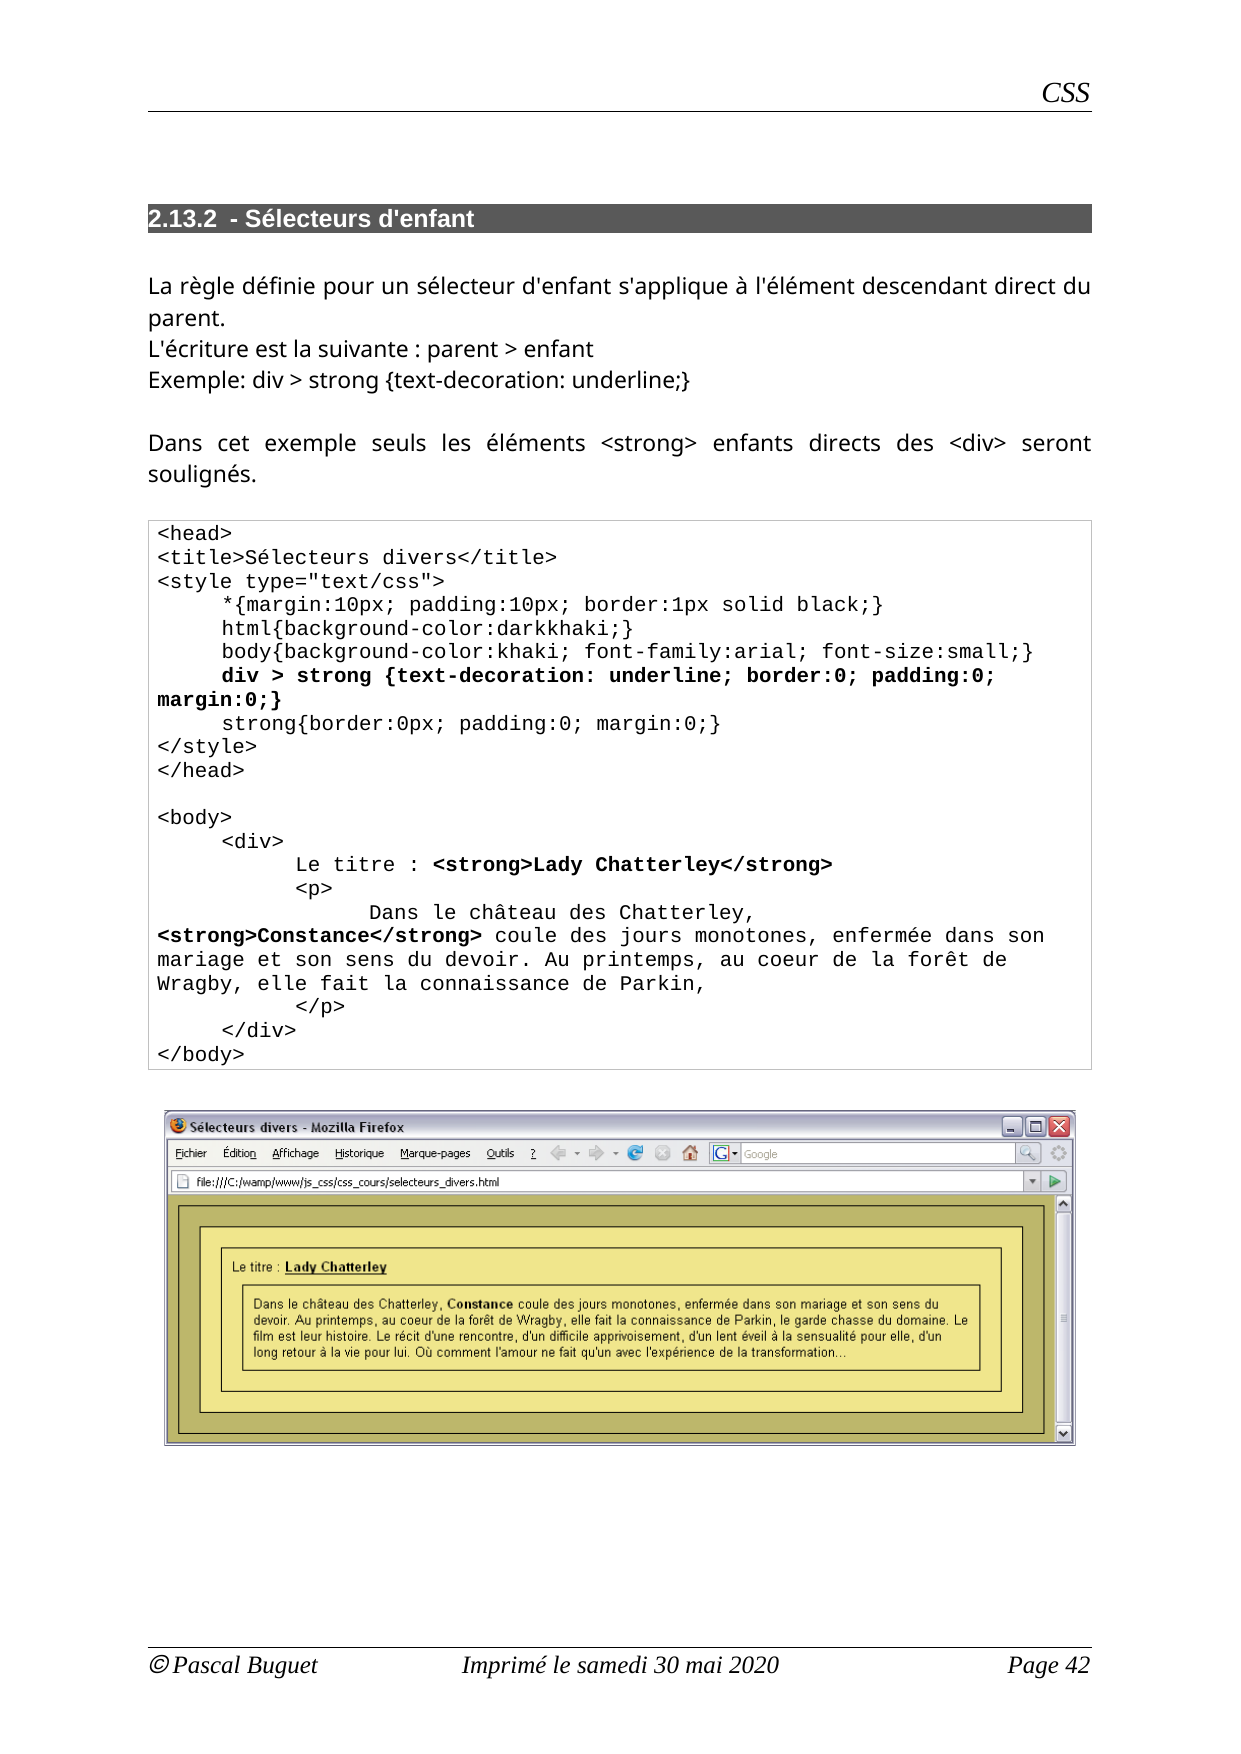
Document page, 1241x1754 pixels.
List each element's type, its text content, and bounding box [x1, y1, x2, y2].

text div > strong {text-decoration: underline; border:0; padding:0; margin:0;} [149, 662, 1091, 709]
picture [164, 1110, 1076, 1446]
text </div> [149, 1017, 1091, 1040]
text <head> [149, 521, 1091, 544]
text Exemple: div > strong {text-decoration: underline;} [148, 364, 1092, 395]
text L'écriture est la suivante : parent > enfant [148, 333, 1092, 364]
subtitle - Sélecteurs d'enfant [148, 204, 1092, 233]
text *{margin:10px; padding:10px; border:1px solid black;} [149, 591, 1091, 615]
text La règle définie pour un sélecteur d'enfant s'applique à l'élément descendant direct du parent. [148, 270, 1092, 333]
text </head> [149, 757, 1091, 780]
text </p> [149, 993, 1091, 1017]
text <style type="text/css"> [149, 567, 1091, 591]
text <div> [149, 828, 1091, 851]
text html{background-color:darkkhaki;} [149, 615, 1091, 638]
text Le titre : <strong>Lady Chatterley</strong> [149, 851, 1091, 875]
text <title>Sélecteurs divers</title> [149, 544, 1091, 567]
text Dans cet exemple seuls les éléments <strong> enfants directs des <div> seront soulignés. [148, 426, 1092, 489]
text strong{border:0px; padding:0; margin:0;} [149, 709, 1091, 733]
text body{background-color:khaki; font-family:arial; font-size:small;} [149, 638, 1091, 662]
text </style> [149, 733, 1091, 757]
text </body> [149, 1040, 1091, 1069]
text Dans le château des Chatterley, <strong>Constance</strong> coule des jours monotones, enfermée dans son mariage et son sens du devoir. Au printemps, au coeur de la forêt de Wragby, elle fait la connaissance de Parkin, [149, 898, 1091, 993]
text <p> [149, 875, 1091, 898]
text <body> [149, 804, 1091, 828]
